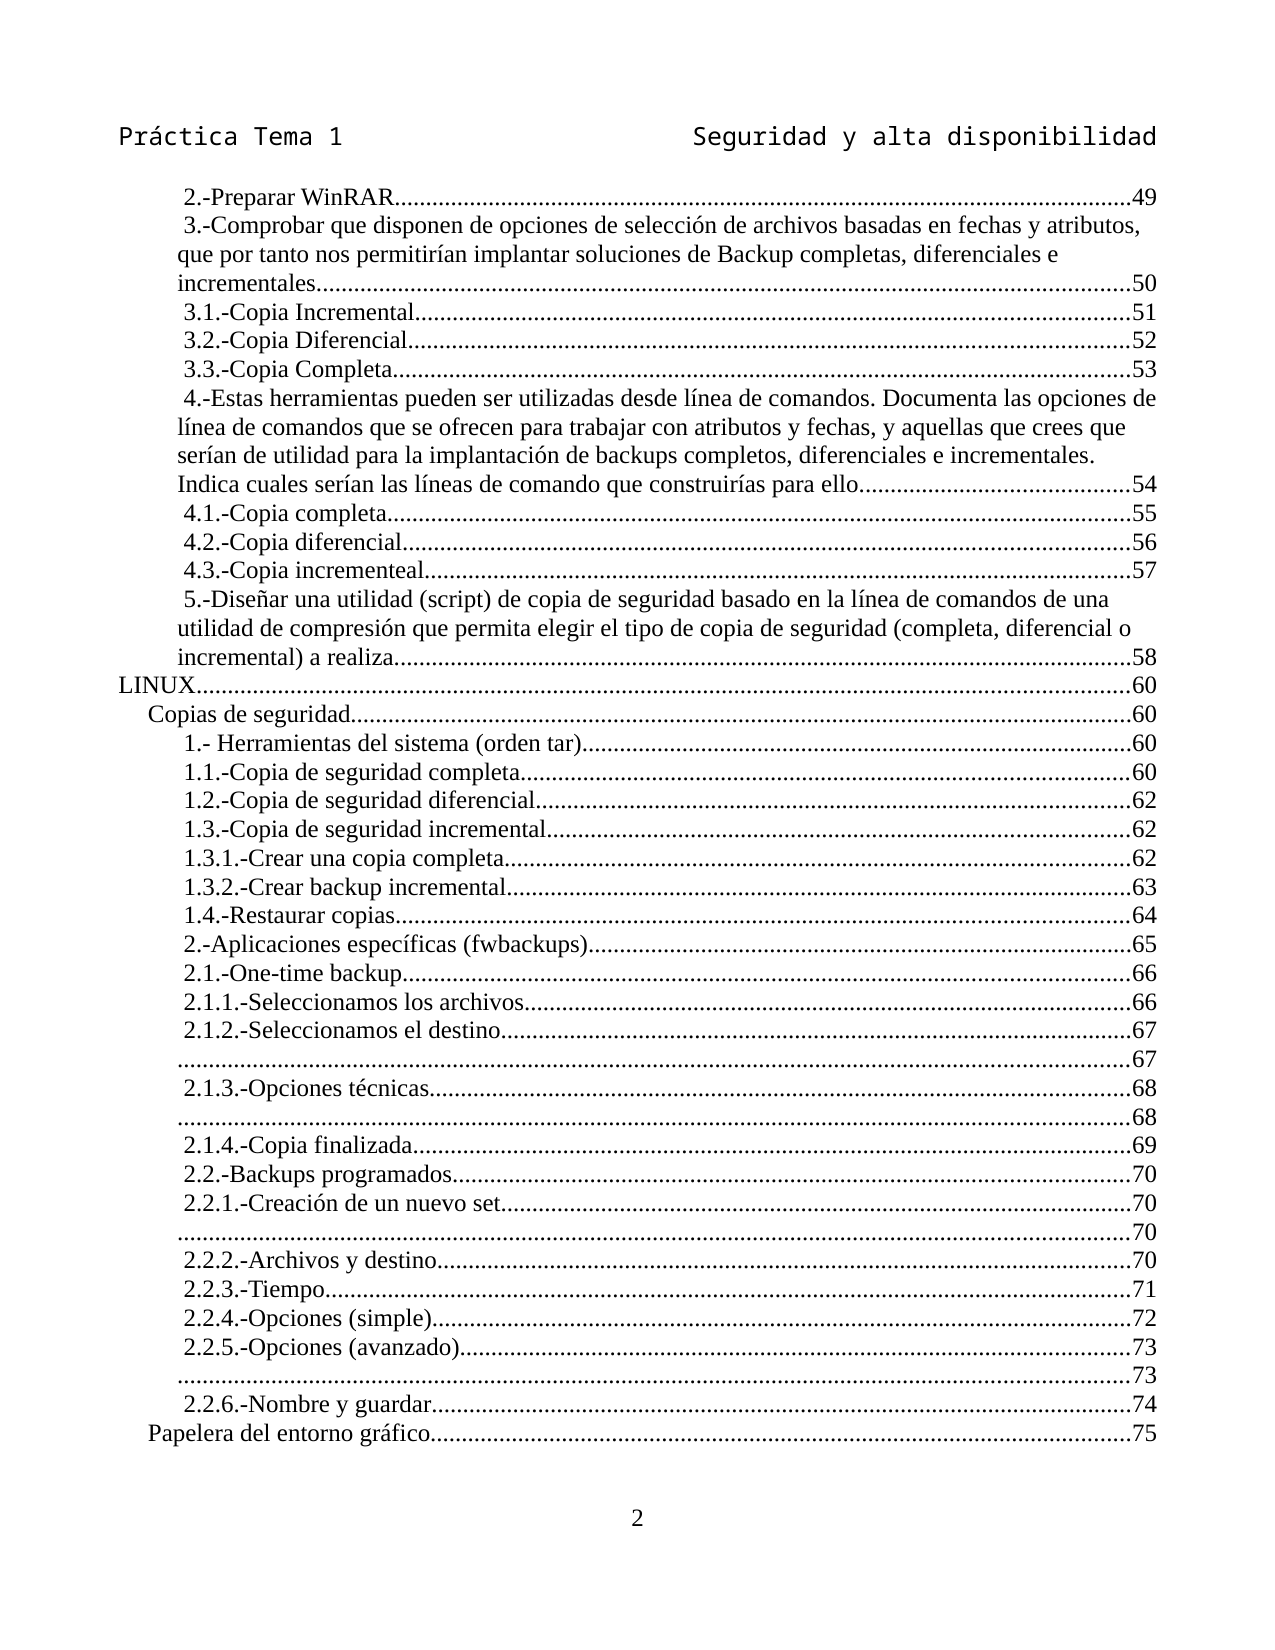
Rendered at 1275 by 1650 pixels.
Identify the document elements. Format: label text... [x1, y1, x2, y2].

text 2.1.2.-Seleccionamos el destino 67 [177, 1015, 1157, 1044]
text 70 [177, 1217, 1157, 1245]
text 1.- Herramientas del sistema (orden tar) 60 [177, 728, 1157, 757]
text 4.2.-Copia diferencial 56 [177, 527, 1157, 555]
text 2.1.4.-Copia finalizada 69 [177, 1130, 1157, 1159]
text 4.-Estas herramientas pueden ser utilizadas desde línea de comandos. Documenta las opciones de línea de comandos que se ofrecen para trabajar con atributos y fechas, y aquellas que crees que serían de utilidad para la implantación de backups completos, diferenciales e incrementales. Indica cuales serían las líneas de comando que construirías para ello. 54 [177, 383, 1157, 498]
text 2.-Aplicaciones específicas (fwbackups) 65 [177, 929, 1157, 958]
text 1.1.-Copia de seguridad completa 60 [177, 757, 1157, 785]
text 1.2.-Copia de seguridad diferencial 62 [177, 785, 1157, 814]
text 3.-Comprobar que disponen de opciones de selección de archivos basadas en fechas y atributos, que por tanto nos permitirían implantar soluciones de Backup completas, diferenciales e incrementales. 50 [177, 210, 1157, 297]
text 1.3.1.-Crear una copia completa 62 [177, 843, 1157, 872]
text 2.2.1.-Creación de un nuevo set 70 [177, 1188, 1157, 1217]
text 3.1.-Copia Incremental 51 [177, 297, 1157, 325]
text 2.2.-Backups programados 70 [177, 1159, 1157, 1188]
text Papelera del entorno gráfico 75 [148, 1418, 1157, 1447]
text 2.2.6.-Nombre y guardar 74 [177, 1389, 1157, 1418]
text 2.2.4.-Opciones (simple) 72 [177, 1303, 1157, 1332]
text 67 [177, 1044, 1157, 1073]
text 1.3.2.-Crear backup incremental 63 [177, 872, 1157, 900]
text Copias de seguridad 60 [148, 699, 1157, 728]
text 5.-Diseñar una utilidad (script) de copia de seguridad basado en la línea de comandos de una utilidad de compresión que permita elegir el tipo de copia de seguridad (completa, diferencial o incremental) a realiza. 58 [177, 584, 1157, 670]
text 2.2.5.-Opciones (avanzado) 73 [177, 1332, 1157, 1360]
text 68 [177, 1102, 1157, 1130]
text 2.1.3.-Opciones técnicas 68 [177, 1073, 1157, 1102]
text 4.1.-Copia completa 55 [177, 498, 1157, 527]
text 2.-Preparar WinRAR 49 [177, 182, 1157, 210]
text 4.3.-Copia incrementeal 57 [177, 555, 1157, 584]
text 73 [177, 1360, 1157, 1389]
text 2.1.1.-Seleccionamos los archivos 66 [177, 987, 1157, 1015]
text 3.3.-Copia Completa 53 [177, 354, 1157, 383]
text 2.2.3.-Tiempo 71 [177, 1274, 1157, 1303]
text 3.2.-Copia Diferencial 52 [177, 325, 1157, 354]
text 1.4.-Restaurar copias 64 [177, 900, 1157, 929]
text 2.2.2.-Archivos y destino 70 [177, 1245, 1157, 1274]
text LINUX 60 [118, 670, 1157, 699]
text 2.1.-One-time backup 66 [177, 958, 1157, 987]
text 1.3.-Copia de seguridad incremental 62 [177, 814, 1157, 843]
